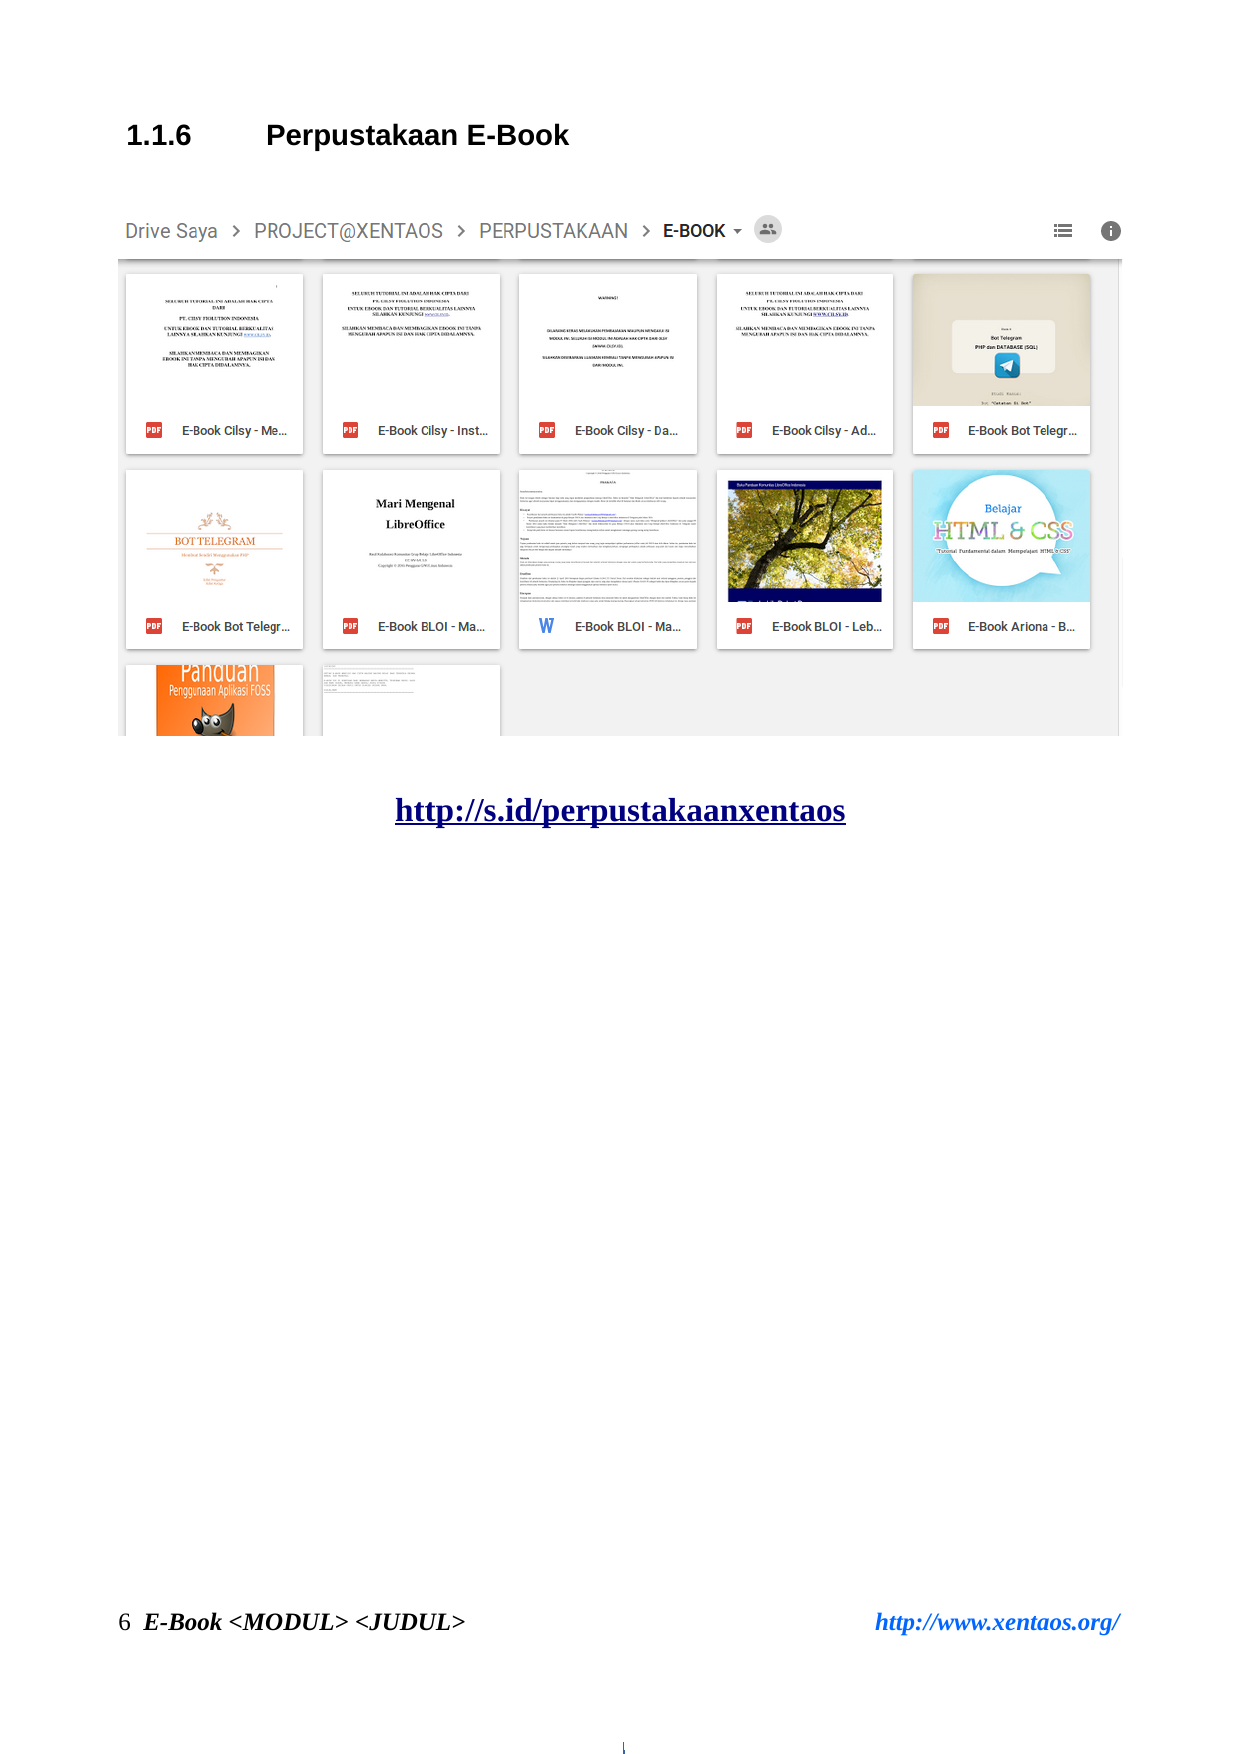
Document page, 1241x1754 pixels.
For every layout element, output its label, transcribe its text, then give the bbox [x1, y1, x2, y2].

subtitle Perpustakaan E-Book [118, 118, 1122, 152]
picture [118, 213, 1123, 736]
text http://s.id/perpustakaanxentaos [118, 790, 1122, 828]
